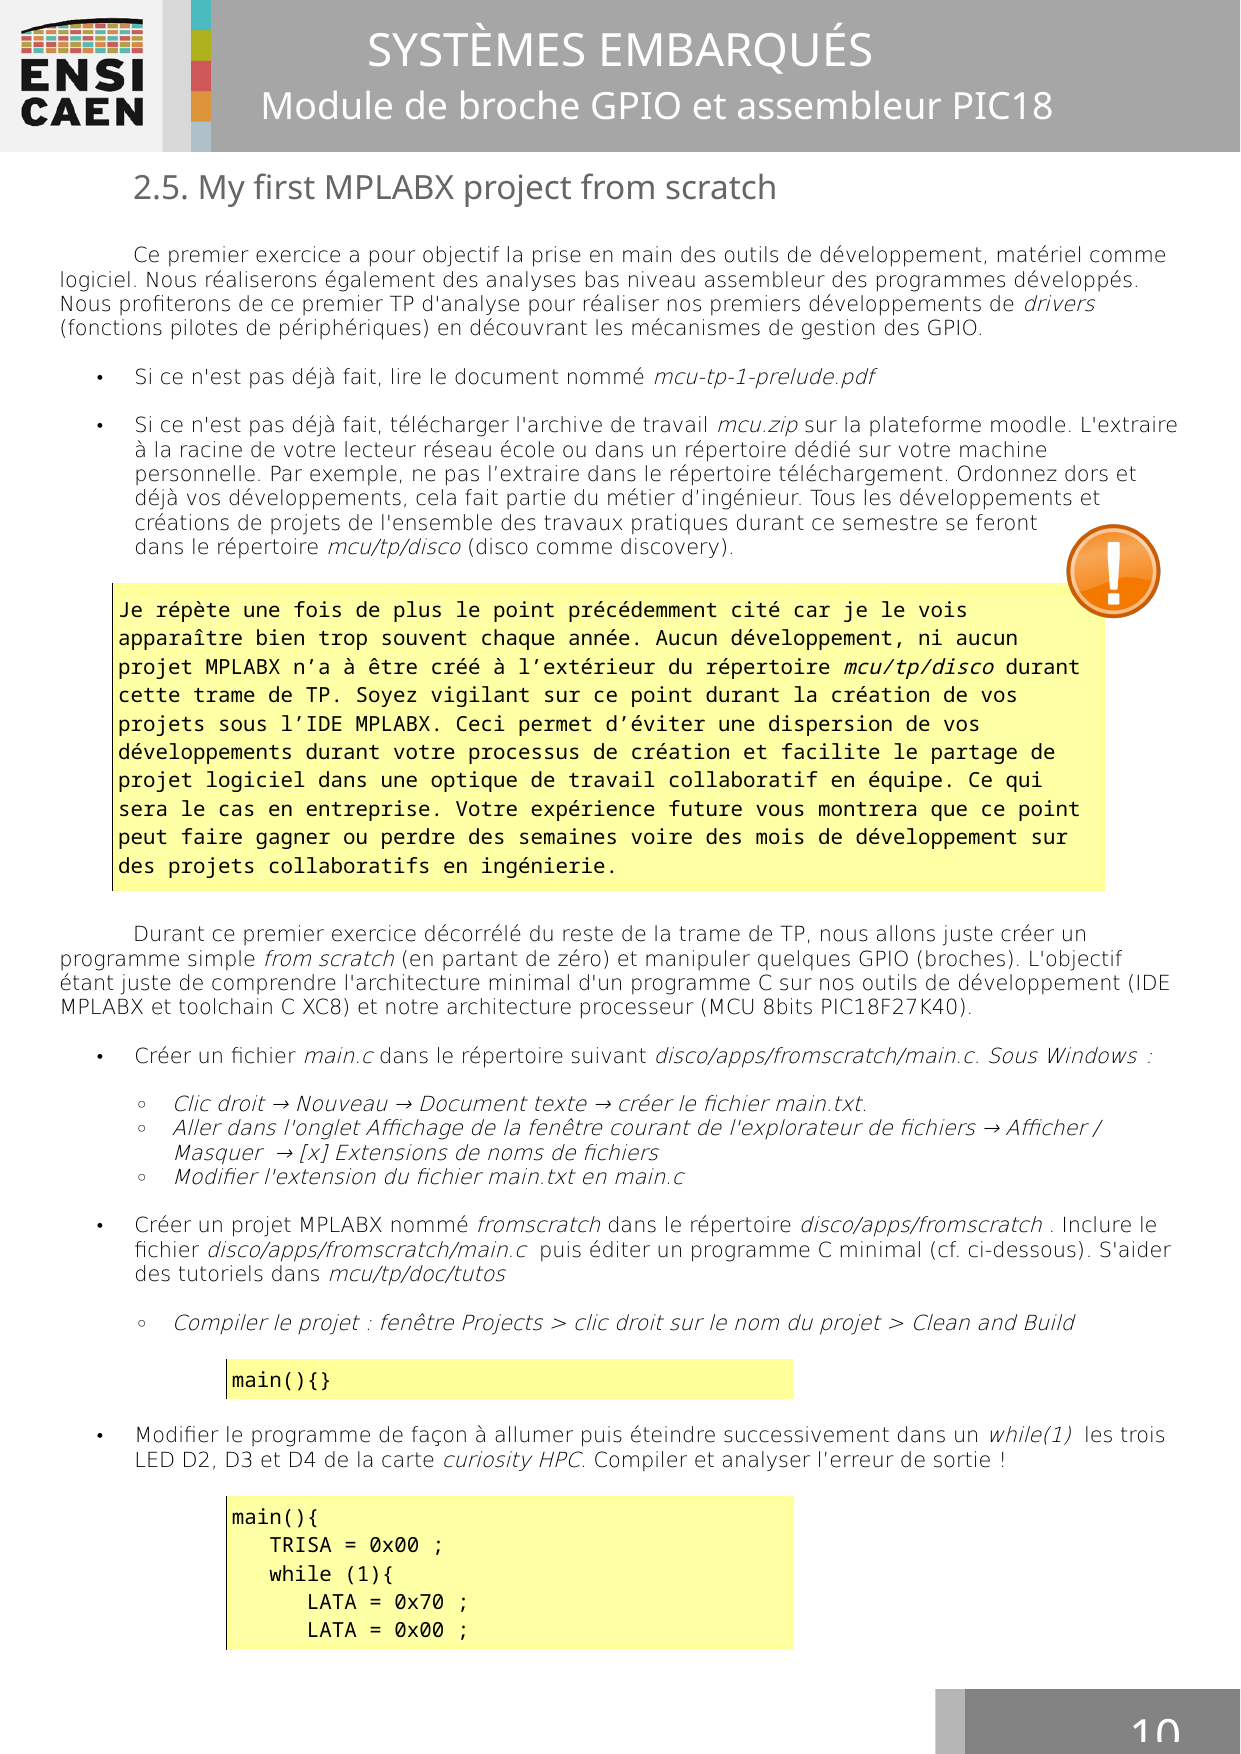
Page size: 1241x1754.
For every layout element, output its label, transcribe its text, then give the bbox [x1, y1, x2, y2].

picture [1064, 522, 1162, 620]
list Compiler le projet : fenêtre Projects > clic droit sur le nom du projet > Clean and Build [134, 1311, 1181, 1335]
table_header main(){ TRISA = 0x00 ; while (1){ LATA = 0x70 ; LATA = 0x00 ; [227, 1496, 794, 1650]
list Si ce n'est pas déjà fait, lire le document nommé mcu-tp-1-prelude.pdf [97, 365, 1181, 389]
list Modifier le programme de façon à allumer puis éteindre successivement dans un while(1) les trois LED D2, D3 et D4 de la carte curiosity HPC. Compiler et analyser l’erreur de sortie ! [97, 1423, 1181, 1472]
table_header main(){} [227, 1359, 794, 1399]
text Durant ce premier exercice décorrélé du reste de la trame de TP, nous allons juste créer un programme simple from scratch (en partant de zéro) et manipuler quelques GPIO (broches). L'objectif étant juste de comprendre l'architecture minimal d'un programme C sur nos outils de développement (IDE MPLABX et toolchain C XC8) et notre architecture processeur (MCU 8bits PIC18F27K40). [59, 922, 1181, 1019]
text Ce premier exercice a pour objectif la prise en main des outils de développement, matériel comme logiciel. Nous réaliserons également des analyses bas niveau assembleur des programmes développés. Nous profiterons de ce premier TP d'analyse pour réaliser nos premiers développements de drivers (fonctions pilotes de périphériques) en découvrant les mécanismes de gestion des GPIO. [59, 243, 1181, 341]
list Modifier l'extension du fichier main.txt en main.c [134, 1165, 1181, 1189]
list Si ce n'est pas déjà fait, télécharger l'archive de travail mcu.zip sur la plateforme moodle. L'extraire à la racine de votre lecteur réseau école ou dans un répertoire dédié sur votre machine personnelle. Par exemple, ne pas l’extraire dans le répertoire téléchargement. Ordonnez dors et déjà vos développements, cela fait partie du métier d’ingénieur. Tous les développements et créations de projets de l'ensemble des travaux pratiques durant ce semestre se feront dans le répertoire mcu/tp/disco (disco comme discovery). [97, 413, 1181, 559]
list Créer un fichier main.c dans le répertoire suivant disco/apps/fromscratch/main.c. Sous Windows : [97, 1044, 1181, 1068]
table_header Je répète une fois de plus le point précédemment cité car je le vois apparaître bien trop souvent chaque année. Aucun développement, ni aucun projet MPLABX n’a à être créé à l’extérieur du répertoire mcu/tp/disco durant cette trame de TP. Soyez vigilant sur ce point durant la création de vos projets sous l’IDE MPLABX. Ceci permet d’éviter une dispersion de vos développements durant votre processus de création et facilite le partage de projet logiciel dans une optique de travail collaboratif en équipe. Ce qui sera le cas en entreprise. Votre expérience future vous montrera que ce point peut faire gagner ou perdre des semaines voire des mois de développement sur des projets collaboratifs en ingénierie. [113, 583, 1105, 891]
list Créer un projet MPLABX nommé fromscratch dans le répertoire disco/apps/fromscratch . Inclure le fichier disco/apps/fromscratch/main.c puis éditer un programme C minimal (cf. ci-dessous). S'aider des tutoriels dans mcu/tp/doc/tutos [97, 1213, 1181, 1286]
picture [0, 0, 1241, 152]
text 2.5. My first MPLABX project from scratch [59, 164, 1181, 209]
picture [935, 1689, 1241, 1754]
list Clic droit → Nouveau → Document texte → créer le fichier main.txt. [134, 1092, 1181, 1116]
list Aller dans l'onglet Affichage de la fenêtre courant de l'explorateur de fichiers → Afficher / Masquer → [x] Extensions de noms de fichiers [134, 1116, 1181, 1165]
